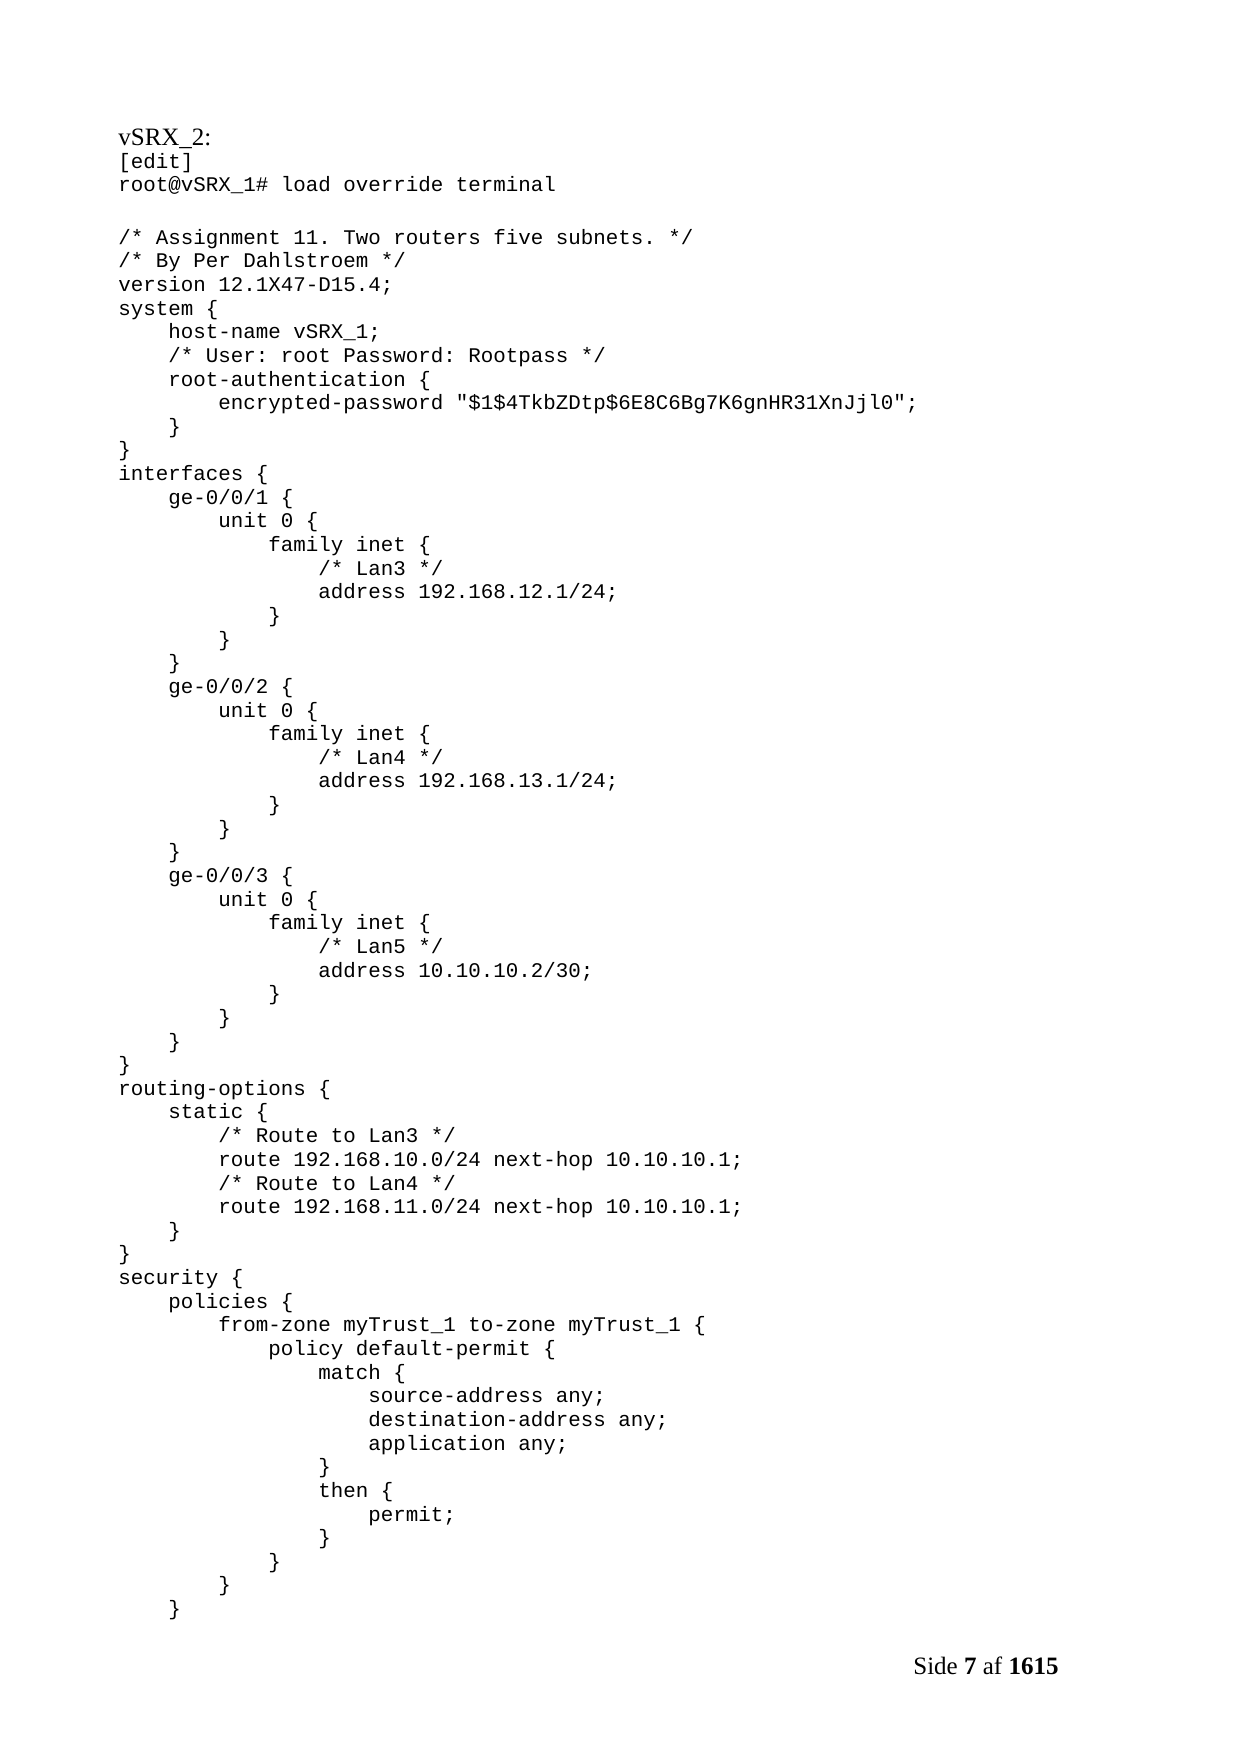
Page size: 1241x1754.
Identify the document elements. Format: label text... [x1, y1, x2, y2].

text address 192.168.12.1/24; [118, 581, 1122, 605]
text } [118, 1243, 1122, 1267]
text } [118, 983, 1122, 1007]
text unit 0 { [118, 699, 1122, 723]
text /* By Per Dahlstroem */ [118, 250, 1122, 274]
text then { [118, 1480, 1122, 1503]
text } [118, 416, 1122, 439]
text [edit] [118, 151, 1122, 174]
text } [118, 1456, 1122, 1480]
text unit 0 { [118, 889, 1122, 912]
text application any; [118, 1433, 1122, 1456]
text /* Route to Lan4 */ [118, 1172, 1122, 1196]
text } [118, 1220, 1122, 1243]
text host-name vSRX_1; [118, 321, 1122, 345]
text address 192.168.13.1/24; [118, 771, 1122, 794]
text ge-0/0/3 { [118, 865, 1122, 889]
text address 10.10.10.2/30; [118, 960, 1122, 983]
text } [118, 1007, 1122, 1031]
text ge-0/0/2 { [118, 676, 1122, 699]
text } [118, 841, 1122, 865]
text vSRX_2: [118, 122, 1122, 151]
text /* Lan5 */ [118, 936, 1122, 960]
text route 192.168.10.0/24 next-hop 10.10.10.1; [118, 1149, 1122, 1172]
text match { [118, 1362, 1122, 1385]
text family inet { [118, 723, 1122, 747]
text root@vSRX_1# load override terminal [118, 174, 1122, 198]
text } [118, 1054, 1122, 1078]
text family inet { [118, 912, 1122, 936]
text /* Assignment 11. Two routers five subnets. */ [118, 198, 1122, 250]
text root-authentication { [118, 368, 1122, 392]
text } [118, 629, 1122, 652]
text static { [118, 1102, 1122, 1125]
text unit 0 { [118, 510, 1122, 534]
text } [118, 794, 1122, 818]
text } [118, 605, 1122, 629]
text encrypted-password "$1$4TkbZDtp$6E8C6Bg7K6gnHR31XnJjl0"; [118, 392, 1122, 416]
text policies { [118, 1291, 1122, 1314]
text routing-options { [118, 1078, 1122, 1102]
text } [118, 1527, 1122, 1551]
text } [118, 1598, 1122, 1622]
text /* User: root Password: Rootpass */ [118, 345, 1122, 368]
text /* Route to Lan3 */ [118, 1125, 1122, 1149]
text system { [118, 298, 1122, 321]
text /* Lan3 */ [118, 558, 1122, 581]
text } [118, 1574, 1122, 1598]
text from-zone myTrust_1 to-zone myTrust_1 { [118, 1314, 1122, 1338]
text security { [118, 1267, 1122, 1291]
text } [118, 1031, 1122, 1054]
text policy default-permit { [118, 1338, 1122, 1362]
text } [118, 1551, 1122, 1574]
text /* Lan4 */ [118, 747, 1122, 771]
text ge-0/0/1 { [118, 487, 1122, 510]
text } [118, 652, 1122, 676]
text version 12.1X47-D15.4; [118, 274, 1122, 298]
text } [118, 439, 1122, 463]
text interfaces { [118, 463, 1122, 487]
text destination-address any; [118, 1409, 1122, 1433]
text permit; [118, 1503, 1122, 1527]
text } [118, 818, 1122, 841]
text route 192.168.11.0/24 next-hop 10.10.10.1; [118, 1196, 1122, 1220]
text source-address any; [118, 1385, 1122, 1409]
text family inet { [118, 534, 1122, 558]
